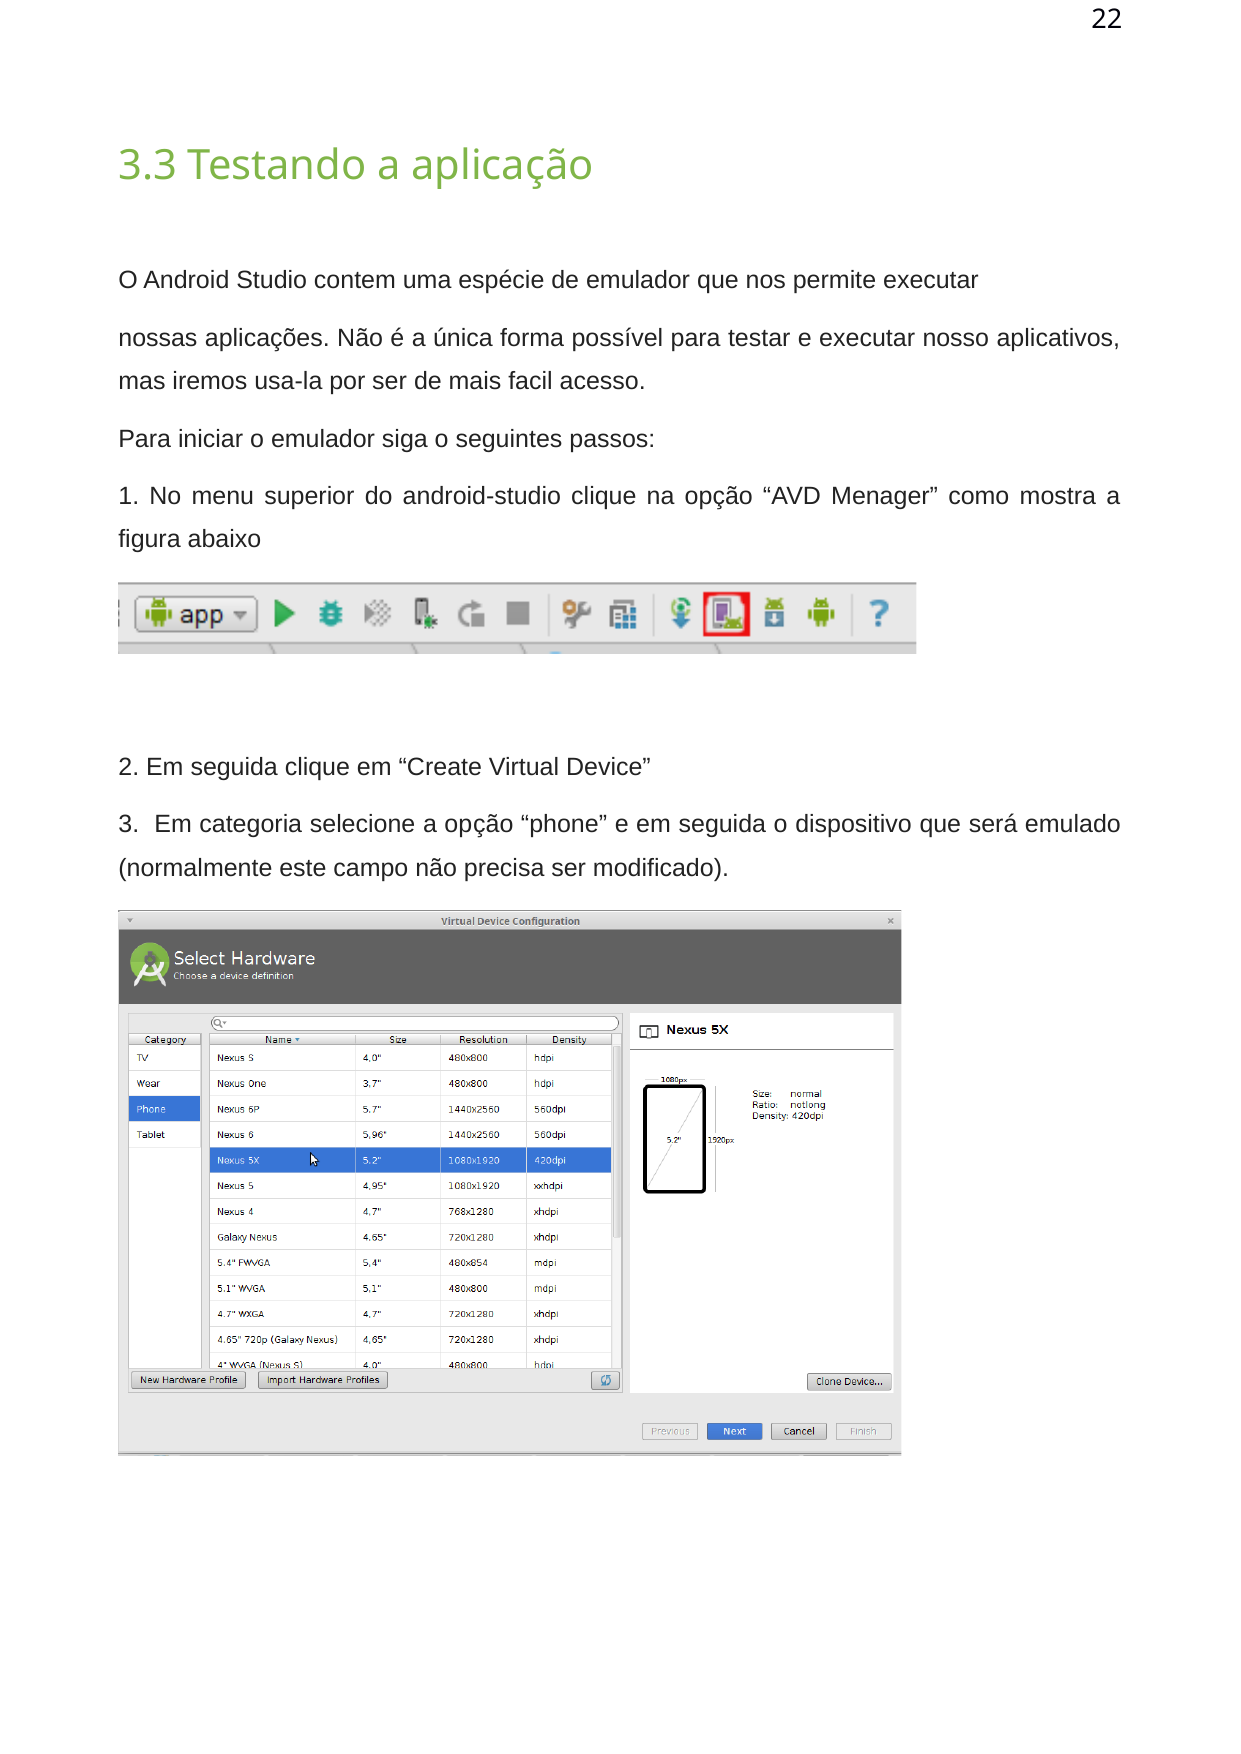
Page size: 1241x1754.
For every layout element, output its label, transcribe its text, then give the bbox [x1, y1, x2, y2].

text Para iniciar o emulador siga o seguintes passos: [118, 423, 1122, 452]
picture [118, 910, 902, 1456]
subtitle 3.3 Testando a aplicação [118, 135, 1122, 192]
text O Android Studio contem uma espécie de emulador que nos permite executar [118, 265, 1122, 294]
text 1. No menu superior do android-studio clique na opção “AVD Menager” como mostra a figura abaixo [118, 481, 1122, 553]
text nossas aplicações. Não é a única forma possível para testar e executar nosso aplicativos, mas iremos usa-la por ser de mais facil acesso. [118, 323, 1122, 394]
picture [118, 582, 917, 654]
text 2. Em seguida clique em “Create Virtual Device” [118, 752, 1122, 781]
text 3. Em categoria selecione a opção “phone” e em seguida o dispositivo que será emulado (normalmente este campo não precisa ser modificado). [118, 809, 1122, 881]
